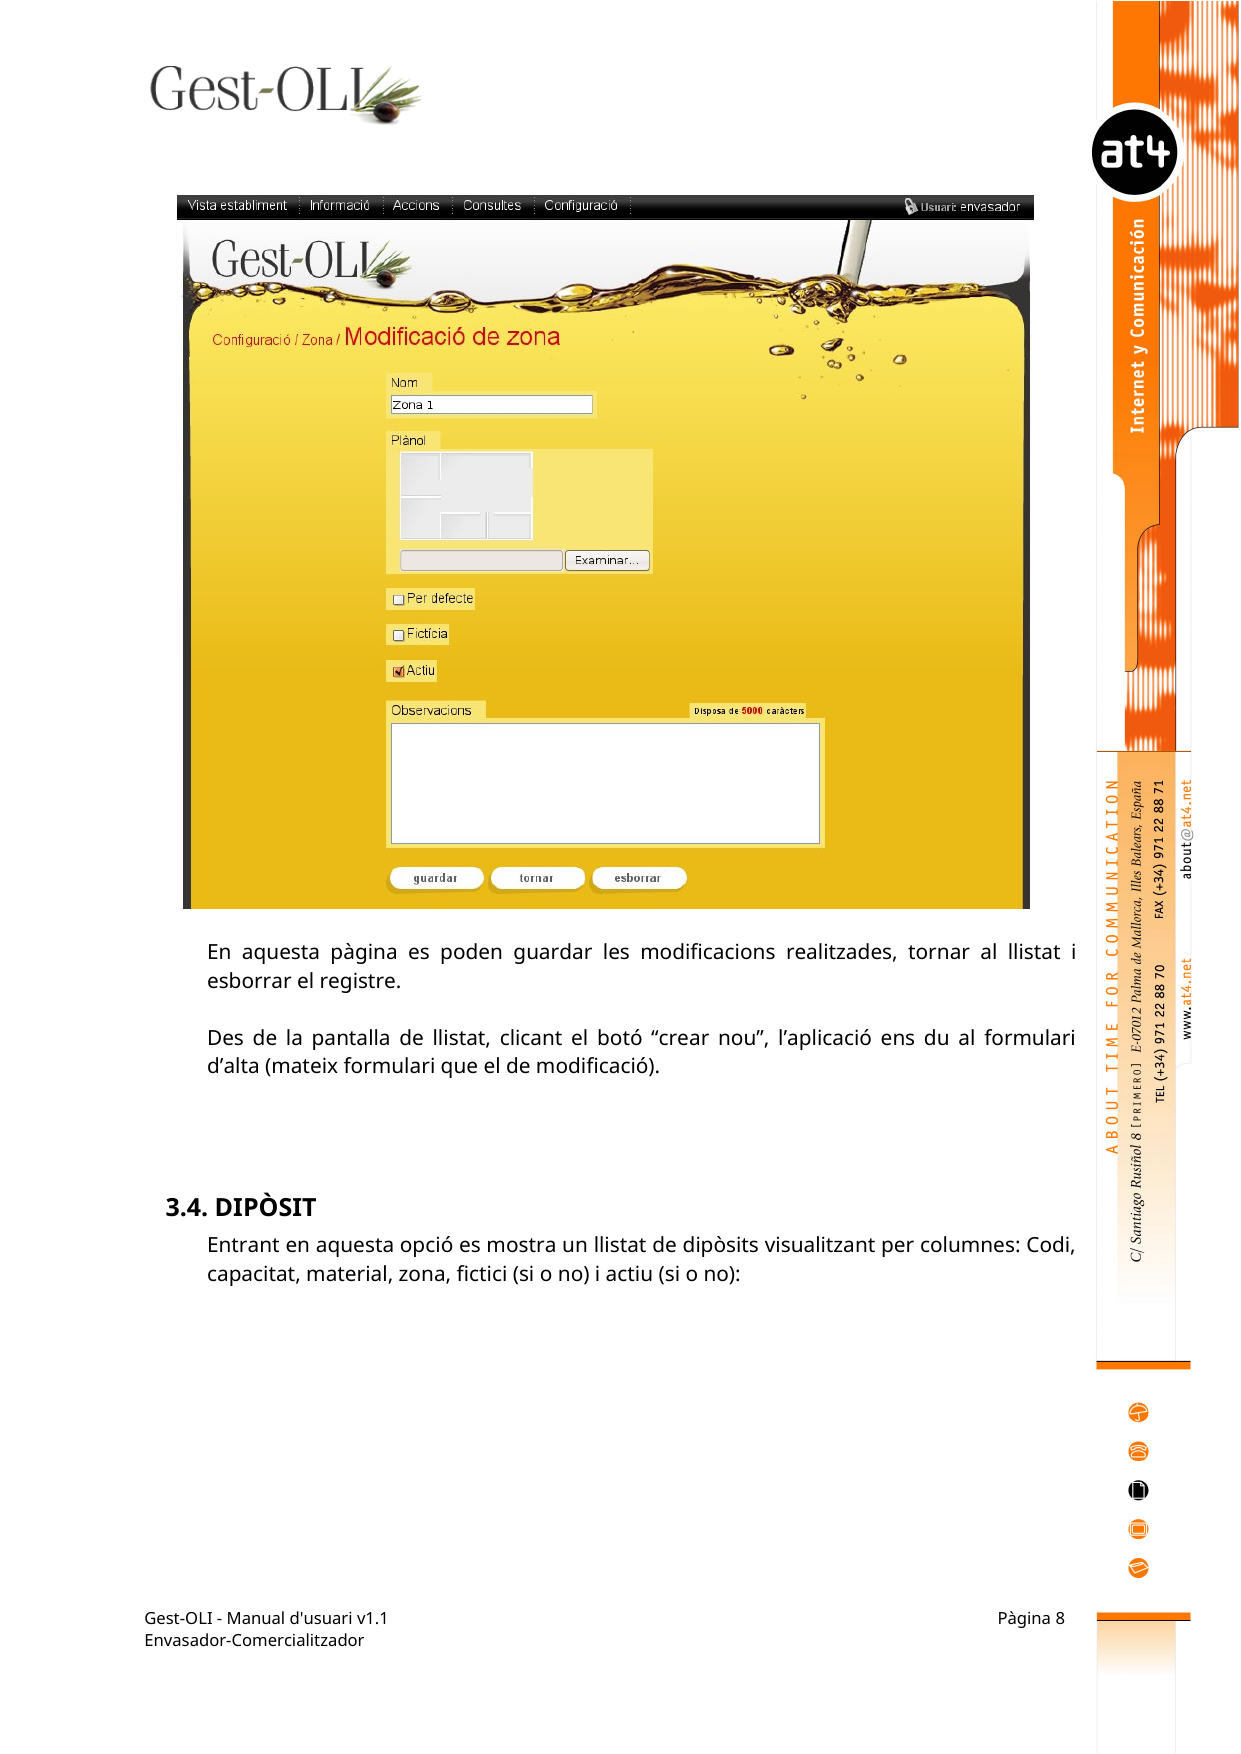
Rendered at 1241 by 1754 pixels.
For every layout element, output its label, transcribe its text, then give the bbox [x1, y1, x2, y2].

subtitle 3.4. DIPÒSIT [133, 1190, 1078, 1224]
picture [1085, 1, 1239, 1753]
picture [149, 66, 423, 126]
text Entrant en aquesta opció es mostra un llistat de dipòsits visualitzant per columnes: Codi, capacitat, material, zona, fictici (si o no) i actiu (si o no): [207, 1230, 1078, 1287]
text En aquesta pàgina es poden guardar les modificacions realitzades, tornar al llistat i esborrar el registre. [207, 937, 1078, 994]
text Des de la pantalla de llistat, clicant el botó “crear nou”, l’aplicació ens du al formulari d’alta (mateix formulari que el de modificació). [207, 1023, 1078, 1079]
picture [176, 195, 1034, 909]
